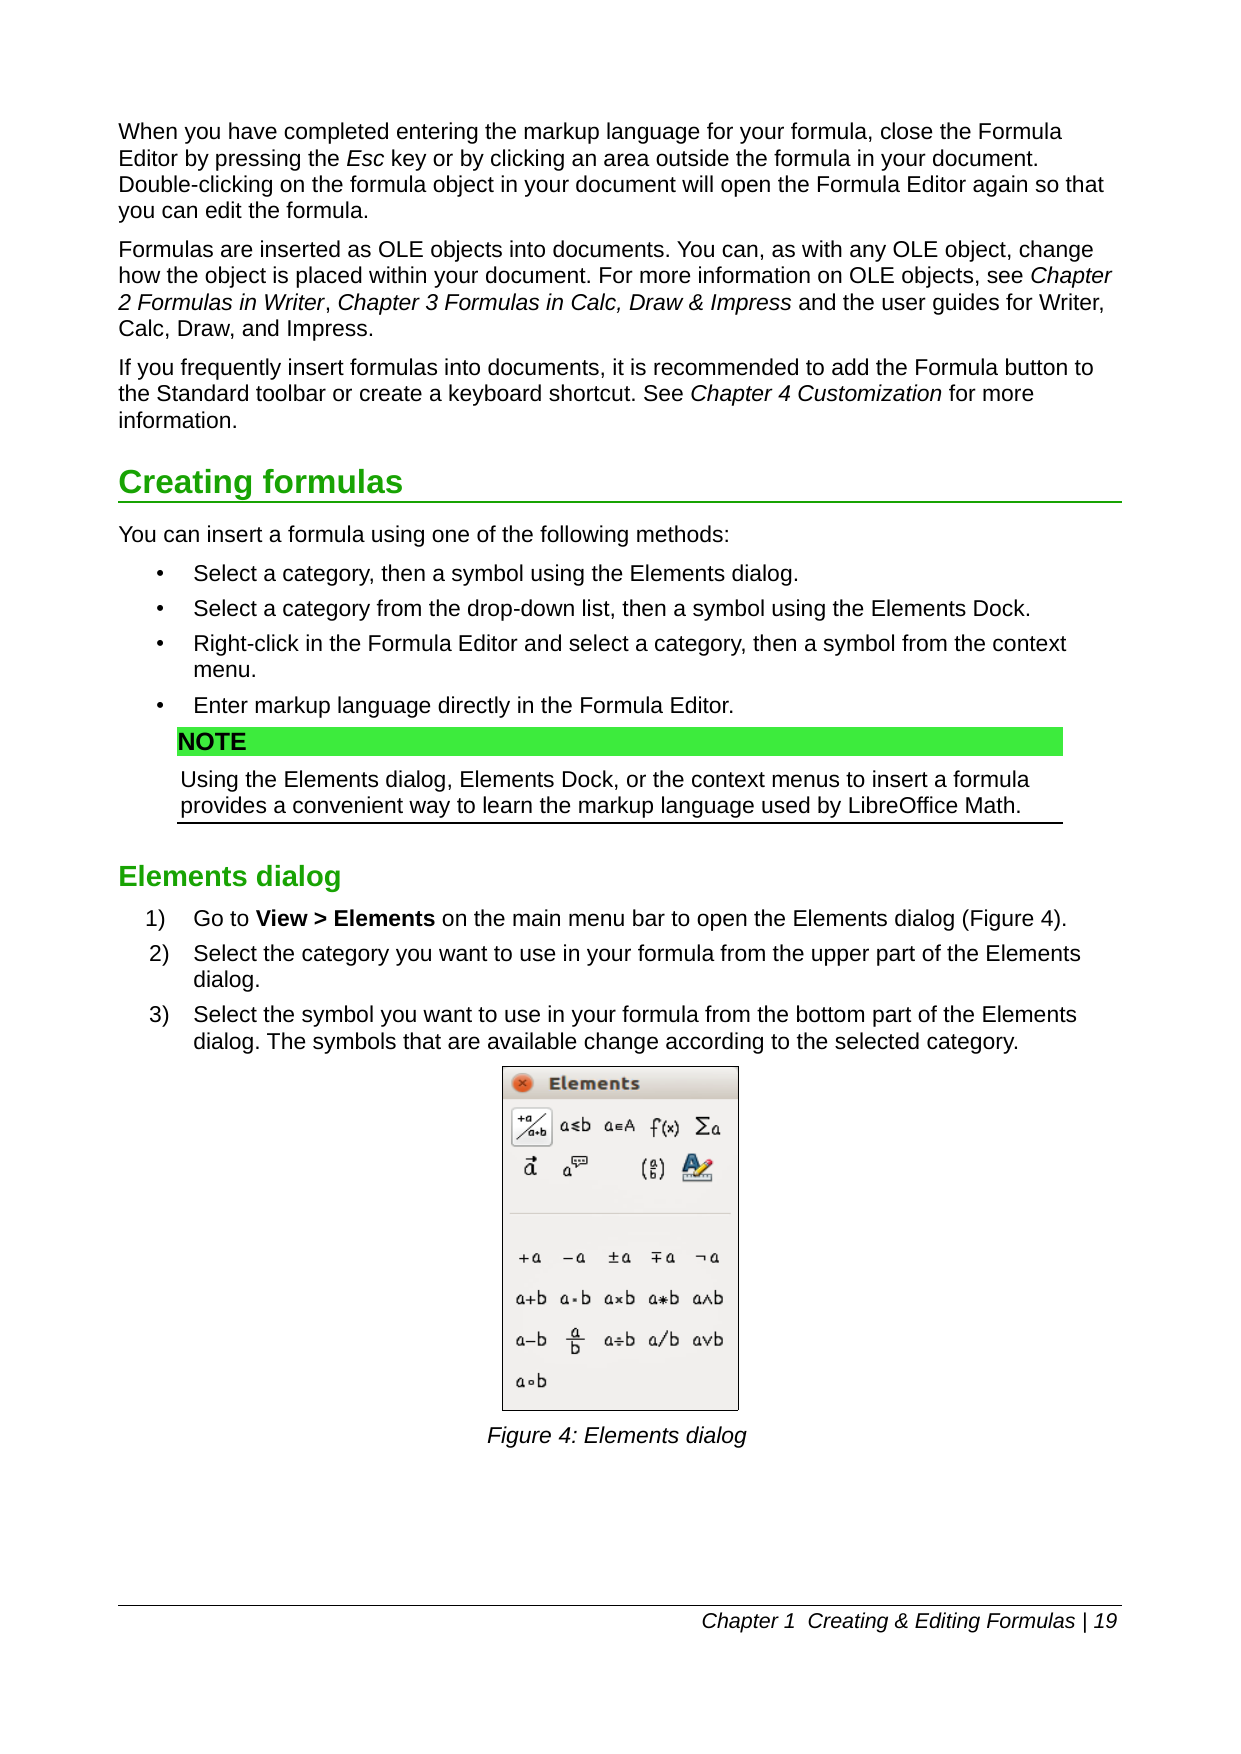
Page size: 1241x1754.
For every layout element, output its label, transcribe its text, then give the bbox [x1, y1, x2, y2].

text Using the Elements dialog, Elements Dock, or the context menus to insert a formula provides a convenient way to learn the markup language used by LibreOffice Math. [177, 763, 1063, 822]
list Select the symbol you want to use in your formula from the bottom part of the Elements dialog. The symbols that are available change according to the selected category. [169, 1001, 1122, 1054]
text Figure 4: Elements dialog [487, 1422, 753, 1448]
list Enter markup language directly in the Formula Editor. [156, 692, 1122, 718]
subtitle NOTE [177, 727, 1063, 756]
text You can insert a formula using one of the following methods: [118, 521, 1122, 547]
list Go to View > Elements on the main menu bar to open the Elements dialog (Figure 4). [165, 904, 1122, 931]
text If you frequently insert formulas into documents, it is recommended to add the Formula button to the Standard toolbar or create a keyboard shortcut. See Chapter 4 Customization for more information. [118, 354, 1122, 433]
list Select a category, then a symbol using the Elements dialog. [156, 559, 1122, 586]
list Select the category you want to use in your formula from the upper part of the Elements dialog. [169, 940, 1122, 992]
text Formulas are inserted as OLE objects into documents. You can, as with any OLE object, change how the object is placed within your document. For more information on OLE objects, see Chapter 2 Formulas in Writer, Chapter 3 Formulas in Calc, Draw & Impress and the user guides for Writer, Calc, Draw, and Impress. [118, 236, 1122, 341]
subtitle Creating formulas [118, 462, 1122, 501]
list Right-click in the Formula Editor and select a category, then a symbol from the context menu. [156, 630, 1122, 683]
subtitle Elements dialog [118, 859, 1122, 893]
text When you have completed entering the markup language for your formula, close the Formula Editor by pressing the Esc key or by clicking an area outside the formula in your document. Double-clicking on the formula object in your document will open the Formula Editor again so that you can edit the formula. [118, 118, 1122, 223]
picture [503, 1067, 738, 1410]
list Select a category from the drop-down list, then a symbol using the Elements Dock. [156, 595, 1122, 621]
